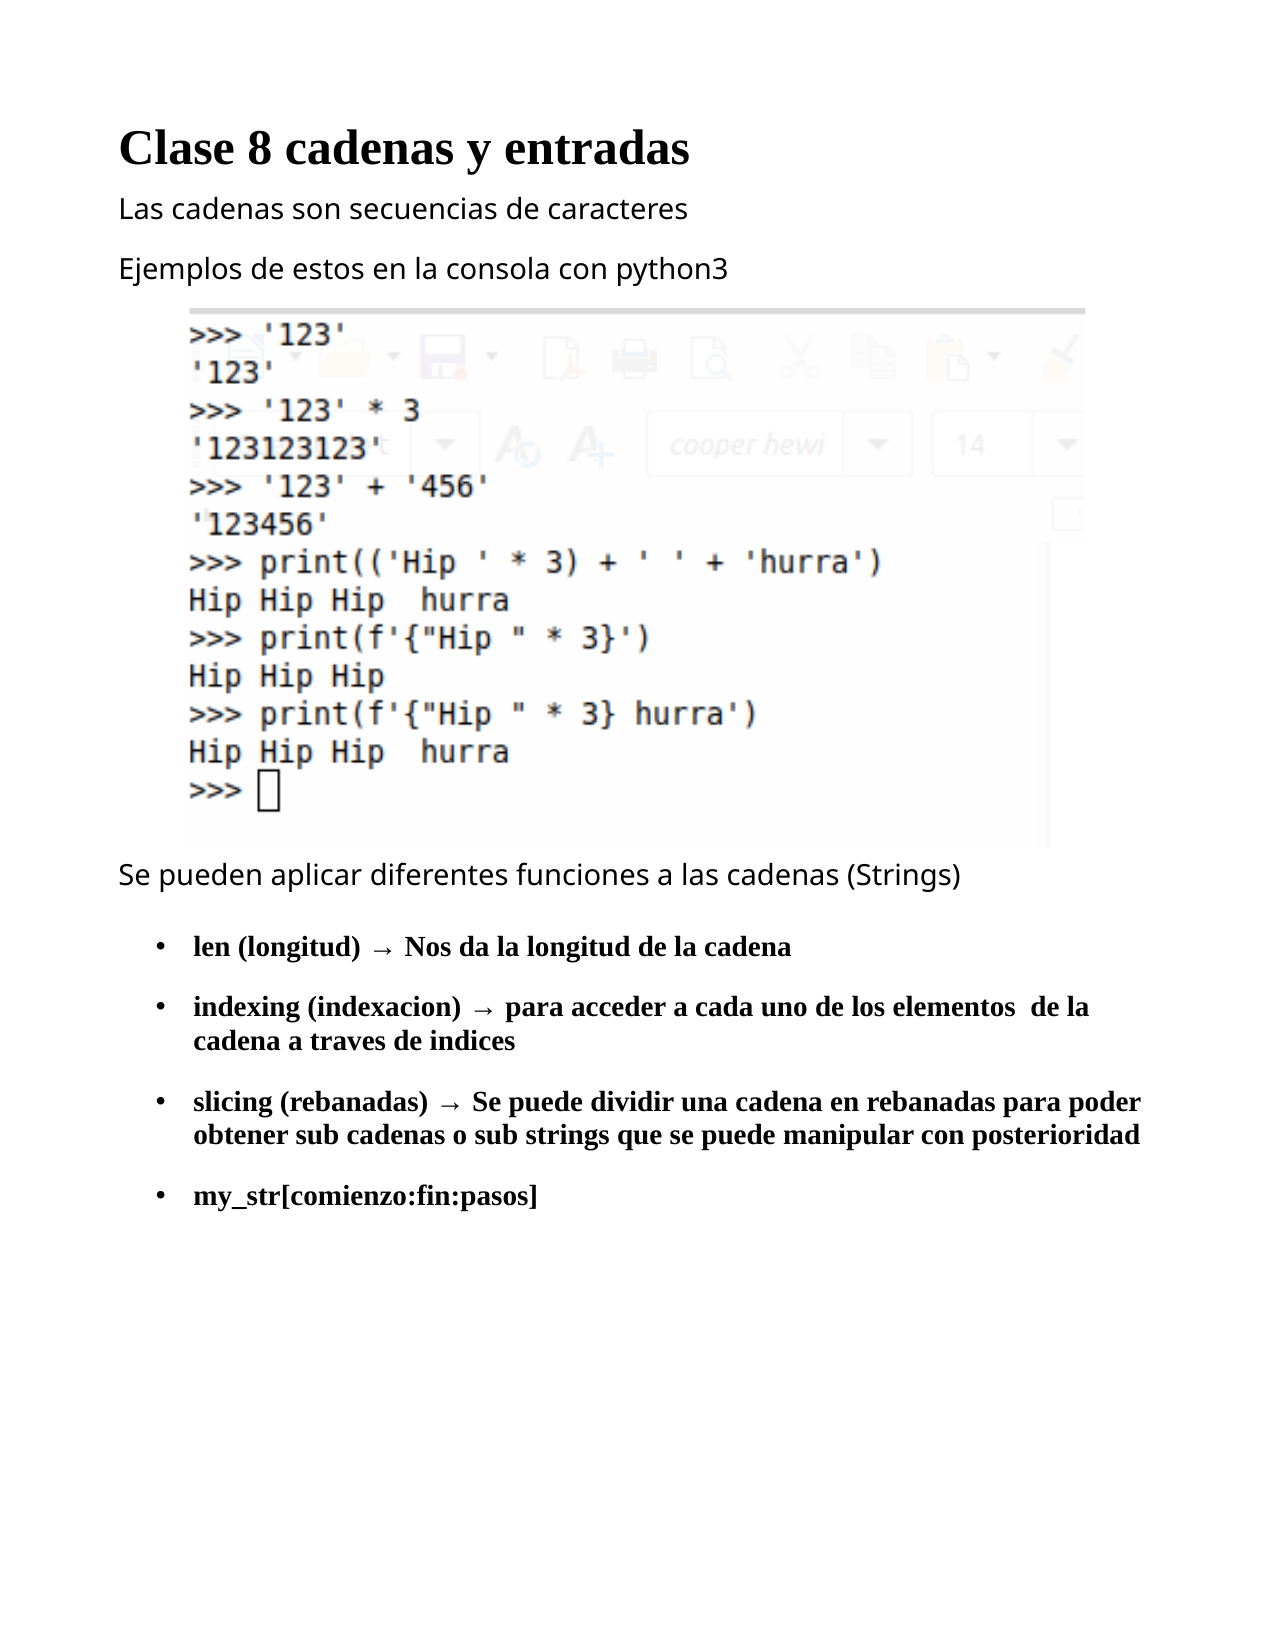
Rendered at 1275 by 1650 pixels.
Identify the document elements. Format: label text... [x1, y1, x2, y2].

subtitle slicing (rebanadas) → Se puede dividir una cadena en rebanadas para poder obtener sub cadenas o sub strings que se puede manipular con posterioridad [156, 1084, 1157, 1151]
text Se pueden aplicar diferentes funciones a las cadenas (Strings) [118, 308, 1157, 893]
text Ejemplos de estos en la consola con python3 [118, 248, 1157, 288]
subtitle indexing (indexacion) → para acceder a cada uno de los elementos de la cadena a traves de indices [156, 989, 1157, 1057]
picture [189, 308, 1086, 848]
subtitle len (longitud) → Nos da la longitud de la cadena [156, 929, 1157, 962]
text Las cadenas son secuencias de caracteres [118, 188, 1157, 228]
subtitle my_str[comienzo:fin:pasos] [156, 1178, 1157, 1212]
subtitle Clase 8 cadenas y entradas [118, 118, 1157, 176]
